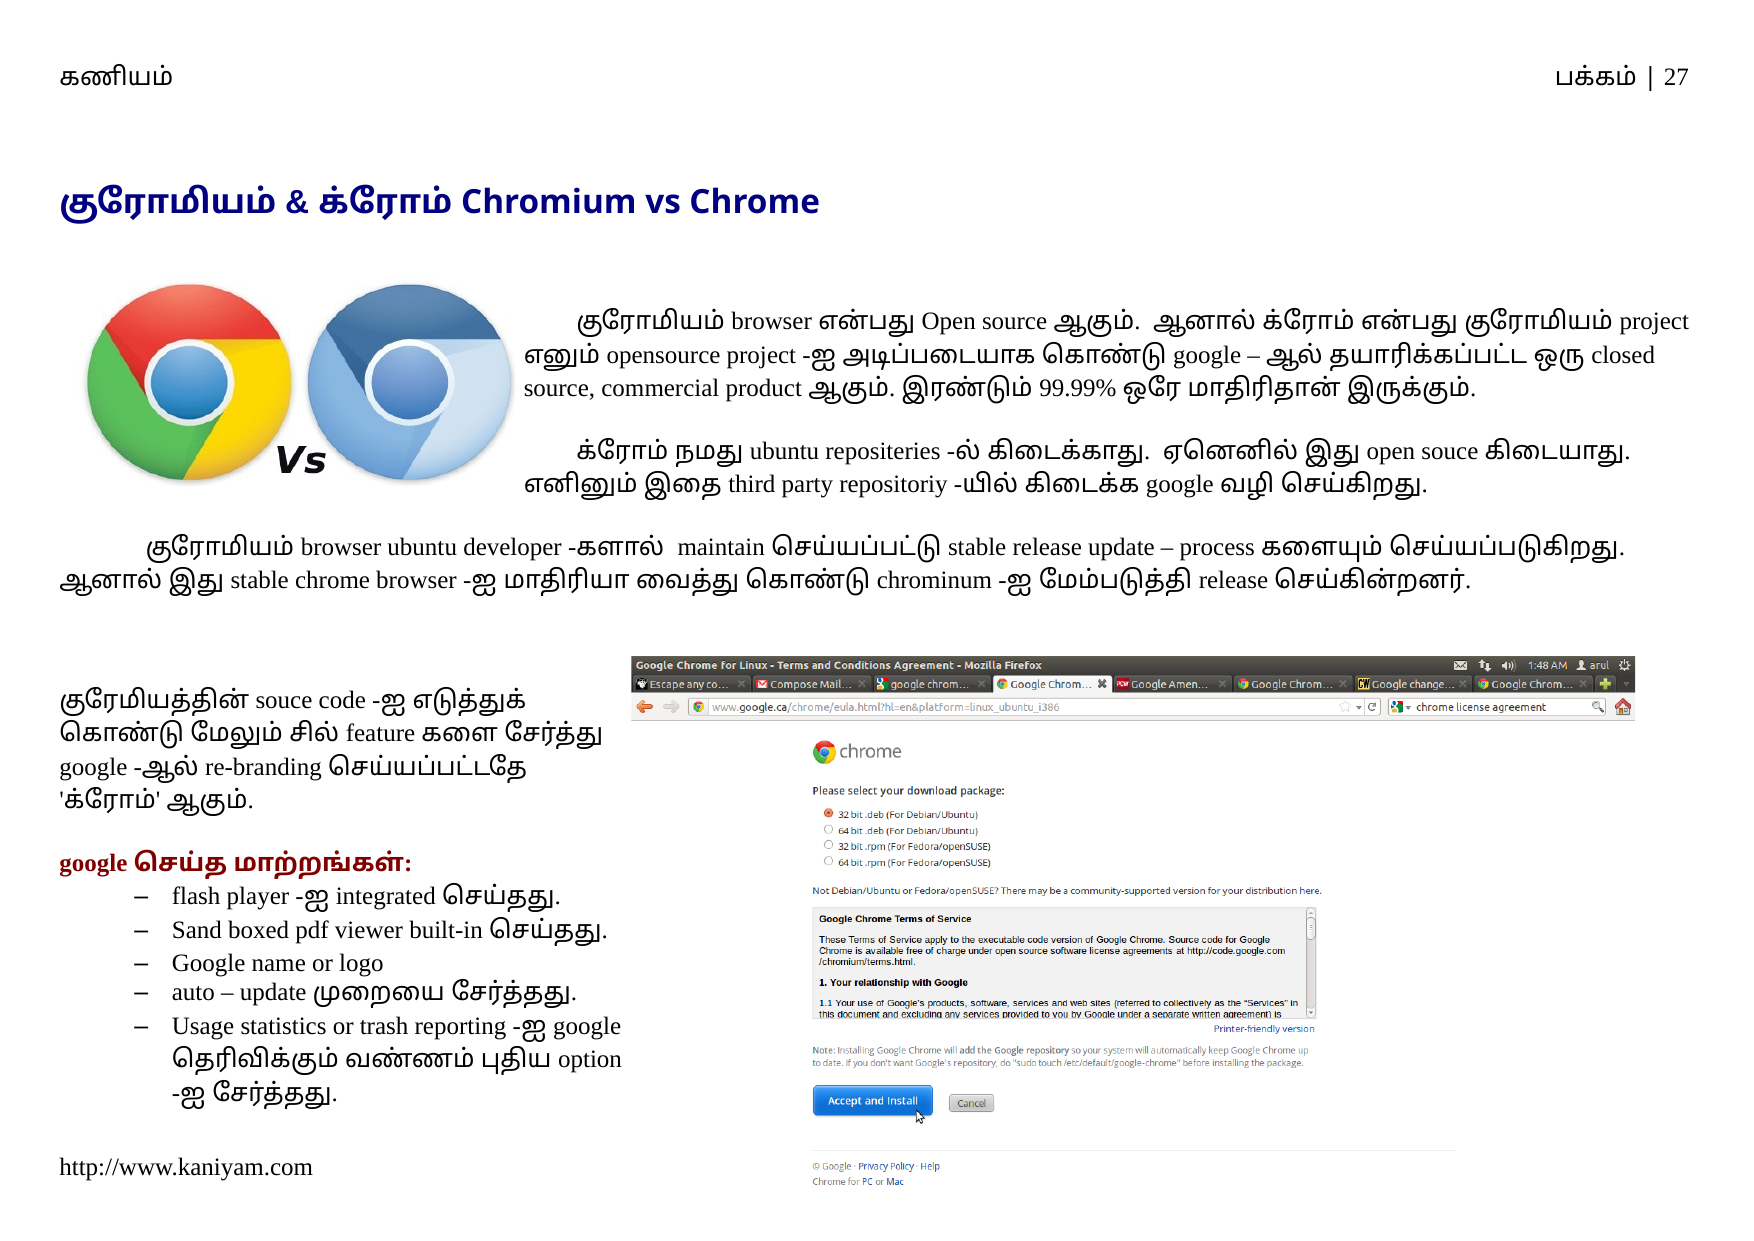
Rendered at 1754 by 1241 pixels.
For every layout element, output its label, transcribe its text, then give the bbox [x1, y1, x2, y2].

text குரேமியத்தின் souce code -ஐ எடுத்துக் கொண்டு மேலும் சில் feature களை சேர்த்து google -ஆல் re-branding செய்யப்பட்டதே 'க்ரோம்' ஆகும். [59, 685, 631, 819]
list [1636, 915, 1695, 948]
list Google name or logo [134, 948, 631, 977]
text குரோமியம் browser ubuntu developer -களால் maintain செய்யப்பட்டு stable release update – process களையும் செய்யப்படுகிறது. ஆனால் இது stable chrome browser -ஐ மாதிரியா வைத்து கொண்டு chrominum -ஐ மேம்படுத்தி release செய்கின்றனர். [59, 532, 1695, 599]
list Usage statistics or trash reporting -ஐ google தெரிவிக்கும் வண்ணம் புதிய option -ஐ சேர்த்தது. [134, 1011, 631, 1111]
list [1636, 1011, 1695, 1111]
text google செய்த மாற்றங்கள்: [59, 848, 631, 881]
list Sand boxed pdf viewer built-in செய்தது. [134, 915, 631, 948]
list [1636, 977, 1695, 1011]
text க்ரோம் நமது ubuntu repositeries -ல் கிடைக்காது. ஏனெனில் இது open souce கிடையாது. எனினும் இதை third party repositoriy -யில் கிடைக்க google வழி செய்கிறது. [59, 436, 1695, 503]
list auto – update முறையை சேர்த்தது. [134, 977, 631, 1011]
list [1636, 948, 1695, 977]
text குரோமியம் browser என்பது Open source ஆகும். ஆனால் க்ரோம் என்பது குரோமியம் project எனும் opensource project -ஐ அடிப்படையாக கொண்டு google – ஆல் தயாரிக்கப்பட்ட ஒரு closed source, commercial product ஆகும். இரண்டும் 99.99% ஒரே மாதிரிதான் இருக்கும். [524, 306, 1695, 407]
picture [73, 272, 524, 493]
picture [631, 656, 1636, 1223]
subtitle குரோமியம் & க்ரோம் Chromium vs Chrome [59, 178, 1695, 227]
text [1636, 685, 1695, 819]
list flash player -ஐ integrated செய்தது. [134, 881, 631, 915]
list [1636, 881, 1695, 915]
text [1636, 848, 1695, 881]
